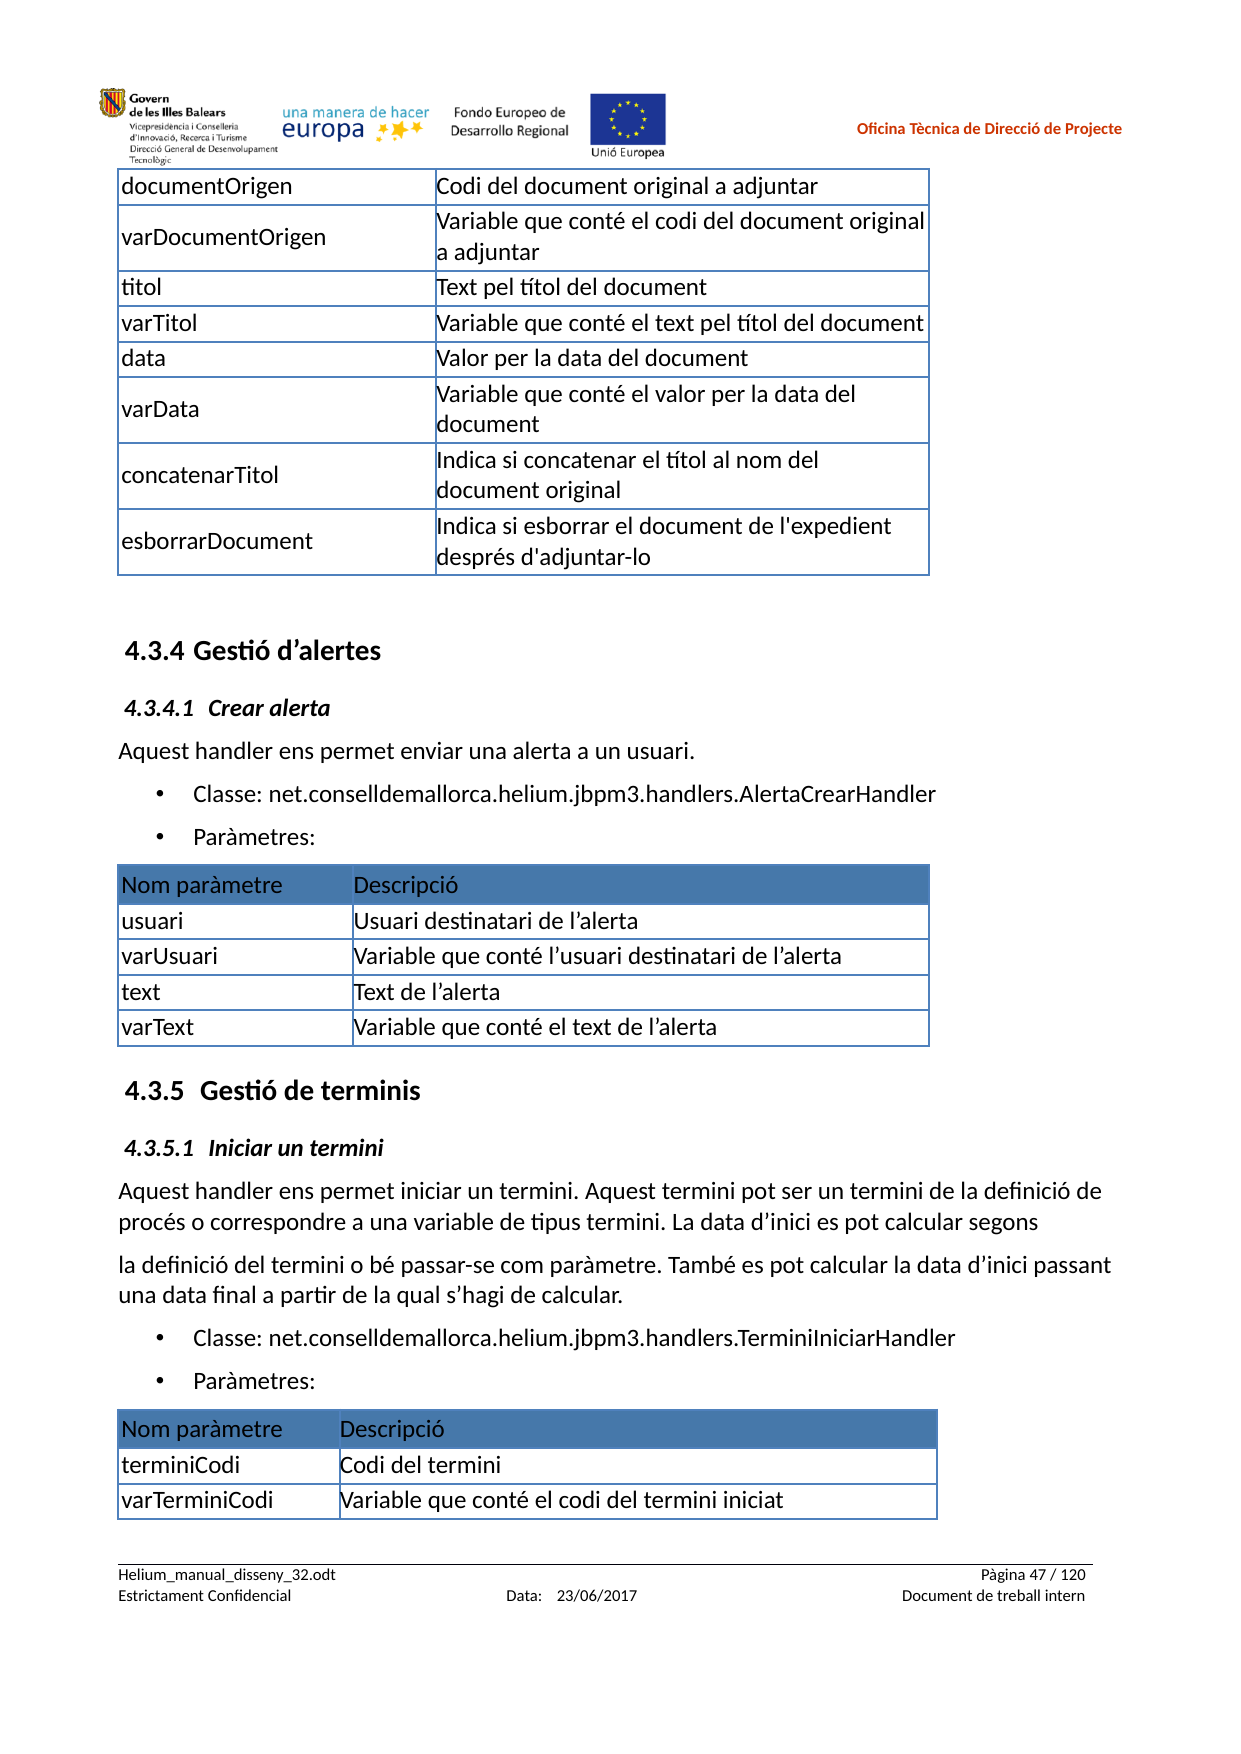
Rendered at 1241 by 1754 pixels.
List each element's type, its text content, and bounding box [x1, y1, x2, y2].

picture [99, 87, 668, 166]
table_cell data [119, 343, 435, 376]
list Paràmetres: [156, 1365, 1122, 1396]
table_cell Valor per la data del document [437, 343, 928, 376]
table_header Nom paràmetre [119, 866, 352, 903]
table_cell esborrarDocument [119, 510, 435, 574]
table_cell concatenarTitol [119, 444, 435, 508]
table_cell Variable que conté el text de l’alerta [354, 1011, 928, 1045]
table_cell varTitol [119, 307, 435, 341]
table_cell Text de l’alerta [354, 976, 928, 1009]
table_header Descripció [341, 1411, 936, 1447]
table_cell Text pel títol del document [437, 272, 928, 305]
table_cell Indica si concatenar el títol al nom del document original [437, 444, 928, 508]
table_cell varData [119, 378, 435, 442]
table_cell Variable que conté el text pel títol del document [437, 307, 928, 341]
subtitle Gestió de terminis [118, 1072, 1122, 1107]
table_cell varText [119, 1011, 352, 1045]
table_cell Variable que conté el valor per la data del document [437, 378, 928, 442]
table_cell documentOrigen [119, 170, 435, 203]
table_cell Variable que conté l’usuari destinatari de l’alerta [354, 940, 928, 974]
table_cell Codi del document original a adjuntar [437, 170, 928, 203]
table_cell Indica si esborrar el document de l'expedient després d'adjuntar-lo [437, 510, 928, 574]
table_cell Variable que conté el codi del termini iniciat [341, 1485, 936, 1518]
table_cell terminiCodi [119, 1449, 339, 1482]
subtitle Iniciar un termini [118, 1132, 1122, 1163]
list Paràmetres: [156, 821, 1122, 852]
table_cell varDocumentOrigen [119, 206, 435, 269]
text la definició del termini o bé passar-se com paràmetre. També es pot calcular la data d’inici passant una data final a partir de la qual s’hagi de calcular. [118, 1249, 1122, 1310]
table_cell varTerminiCodi [119, 1485, 339, 1518]
text Aquest handler ens permet iniciar un termini. Aquest termini pot ser un termini de la definició de procés o correspondre a una variable de tipus termini. La data d’inici es pot calcular segons [118, 1175, 1122, 1236]
text Aquest handler ens permet enviar una alerta a un usuari. [118, 735, 1122, 766]
subtitle Gestió d’alertes [118, 632, 1122, 667]
table_cell Variable que conté el codi del document original a adjuntar [437, 206, 928, 269]
table_cell text [119, 976, 352, 1009]
list Classe: net.conselldemallorca.helium.jbpm3.handlers.TerminiIniciarHandler [156, 1322, 1122, 1353]
table_cell titol [119, 272, 435, 305]
table_cell Codi del termini [341, 1449, 936, 1482]
table_cell Usuari destinatari de l’alerta [354, 905, 928, 938]
table_header Nom paràmetre [119, 1411, 339, 1447]
list Classe: net.conselldemallorca.helium.jbpm3.handlers.AlertaCrearHandler [156, 778, 1122, 809]
subtitle Crear alerta [118, 692, 1122, 723]
table_cell varUsuari [119, 940, 352, 974]
table_cell usuari [119, 905, 352, 938]
table_header Descripció [354, 866, 928, 903]
